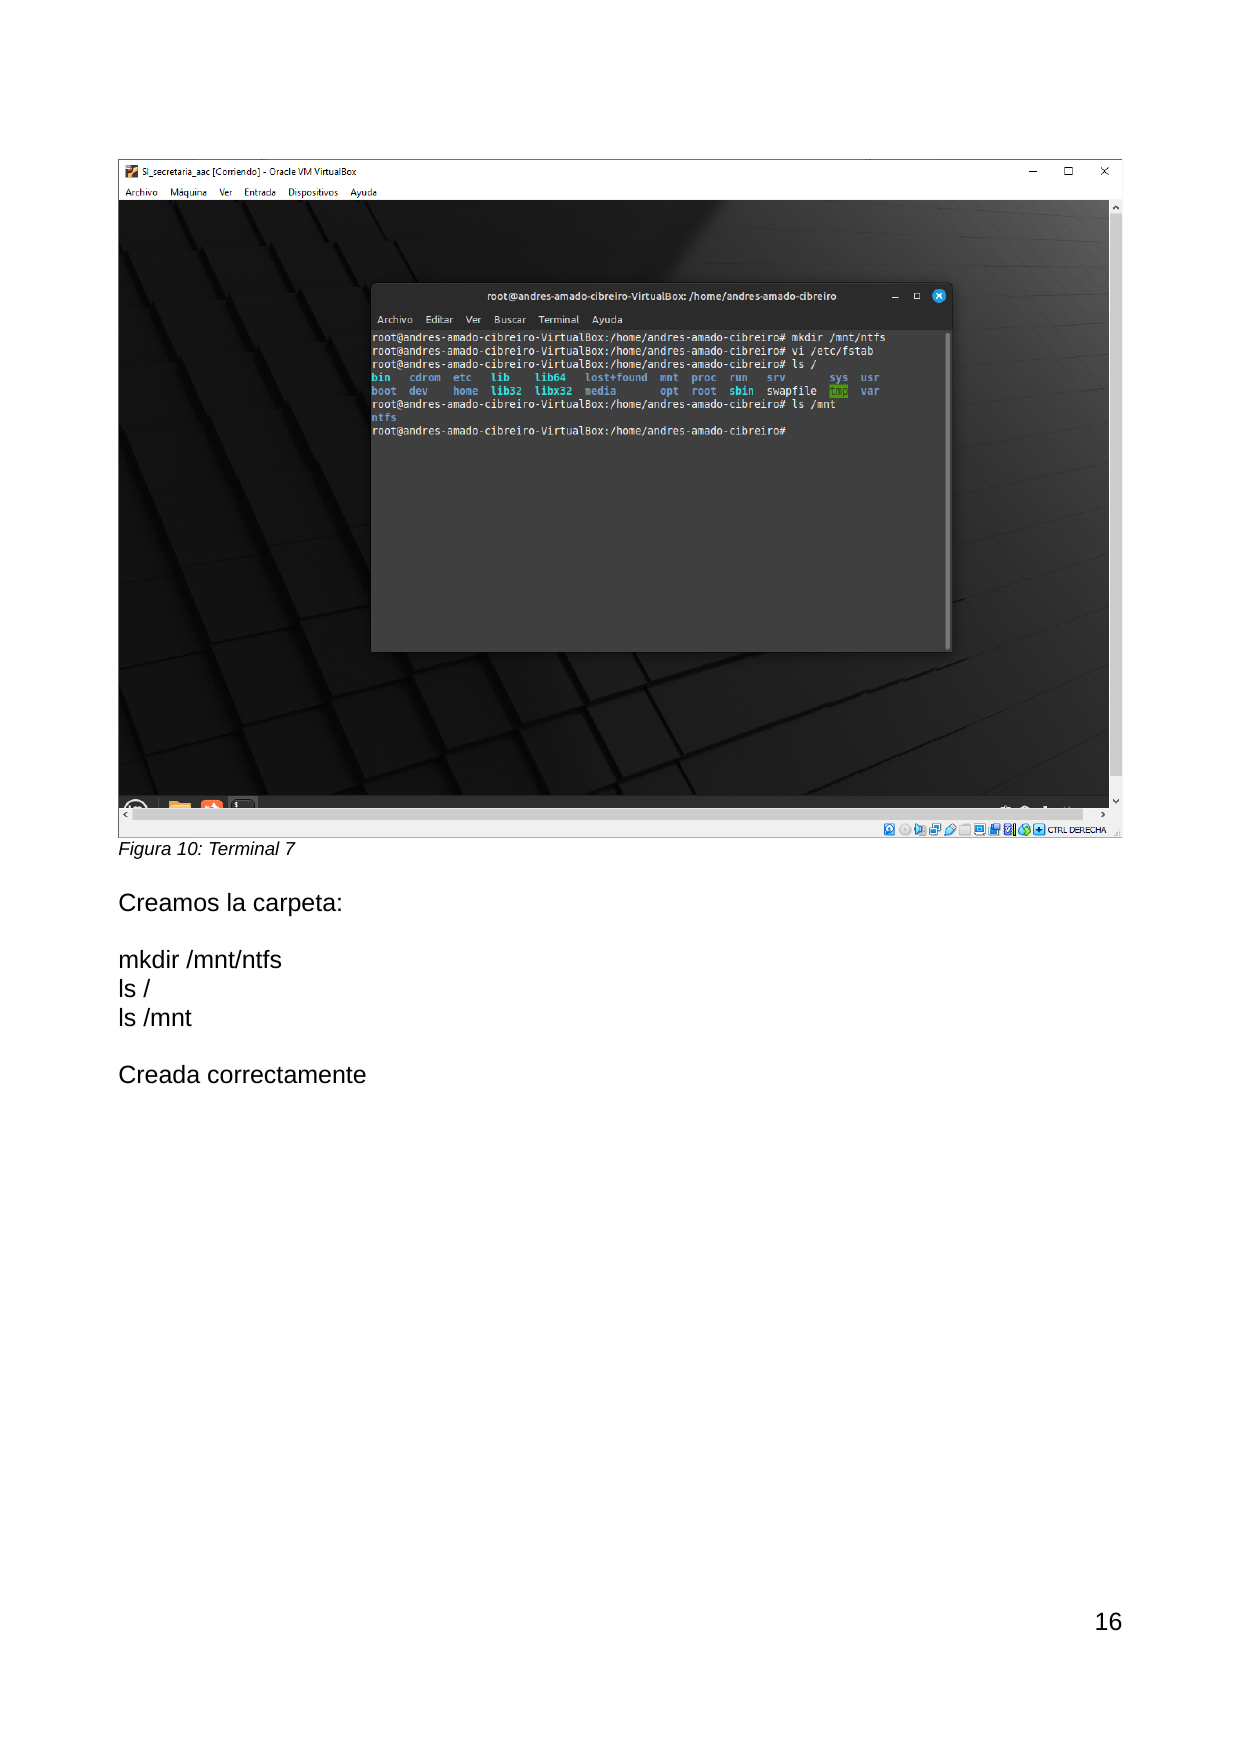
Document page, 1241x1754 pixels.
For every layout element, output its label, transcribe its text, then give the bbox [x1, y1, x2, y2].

picture [118, 159, 1123, 838]
text Creada correctamente [118, 1060, 1122, 1089]
text Creamos la carpeta: [118, 888, 1122, 917]
text Figura 10: Terminal 7 [118, 838, 1122, 859]
text mkdir /mnt/ntfs [118, 945, 1122, 974]
text ls /mnt [118, 1003, 1122, 1032]
text ls / [118, 974, 1122, 1003]
